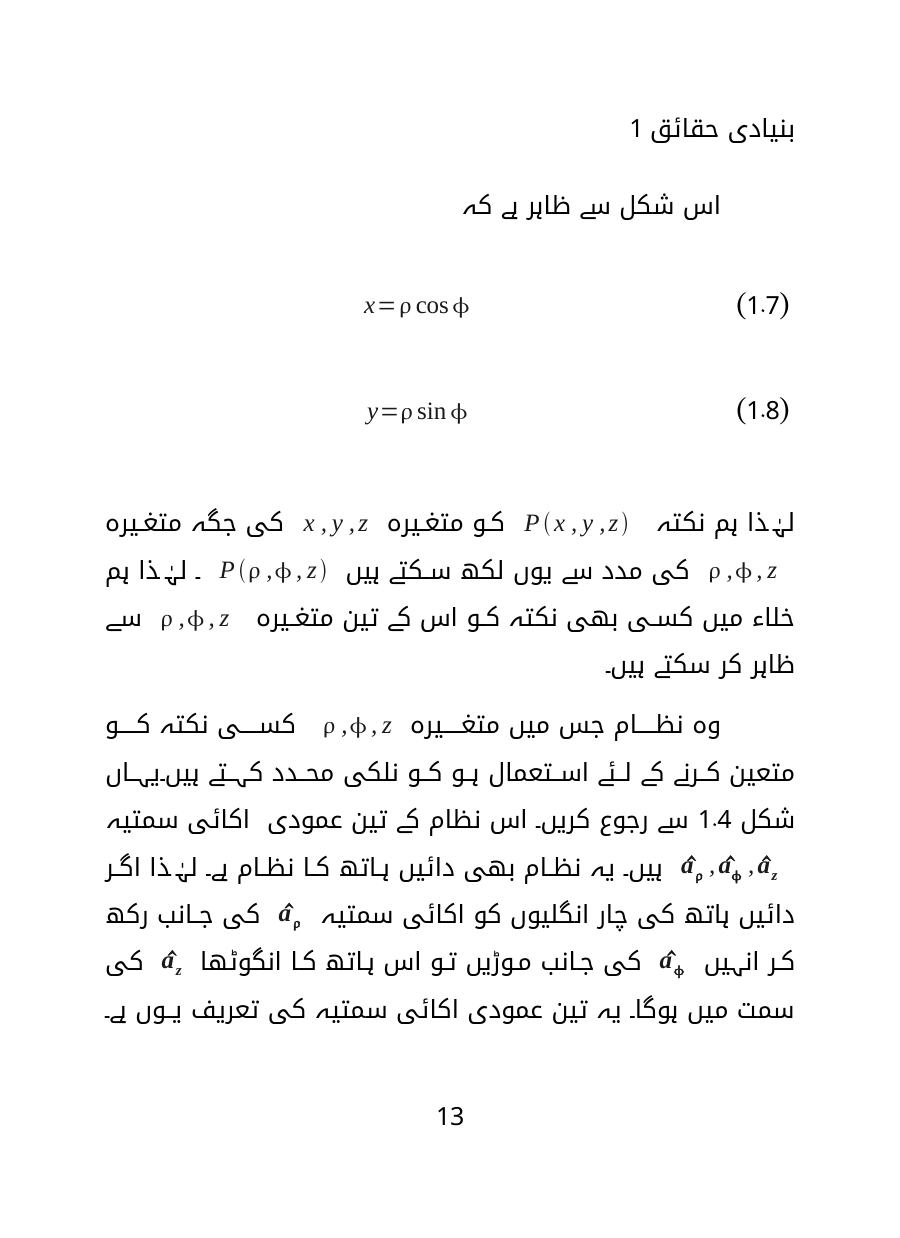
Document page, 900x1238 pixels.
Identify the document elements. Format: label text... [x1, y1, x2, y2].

text وہ نظام جس میں متغیرہ کسی نکتہ کو متعین کرنے کے لئے استعمال ہو کو نلکی محدد کہتے ہیں۔یہاں شکل 1.4 سے رجوع کریں۔ اس نظام کے تین عمودی اکائی سمتیہ ہیں۔ یہ نظام بھی دائیں ہاتھ کا نظام ہے۔ لہٰذا اگر دائیں ہاتھ کی چار انگلیوں کو اکائی سمتیہکی جانب رکھ کر انہیںکی جانب موڑیں تو اس ہاتھ کا انگوٹھاکی سمت میں ہوگا۔ یہ تین عمودی اکائی سمتیہ کی تعریف یوں ہے۔سطح میں محددسے زاویہکی جانب اگر اکائی سمتیہ بنائی جائے تو یہ اکائی سمتیہہو گی۔ اگر اسی سطح پر اکائی سمتیہکی عمودی سمت میں ایک اکائی سمتیہ بنائی جائے تو یہ اکائی سمتیہہو گی۔ چونکہ ایسے دو آپس میں اُلٹ سمتوں میں سمتیہ بنائی جا سکتی ہیں لہٰذا یہ ضروری ہے کہ آپ صحیح سمت جان سکیں۔ یہ شکل میں دکھایا گیا ہے۔ اکائی سمتیہوہی اکائی سمتیہ ہے جو کارتیسی محدد نظام میں تھی۔ یہاں یہ واضع رہے کہ اس نلکی محدد کے نظام میںاور کی سمتیں ہر نکتہ پر مختلف ہیں۔ یہ شکل میں دکھایا گیا ہے۔ [105, 702, 795, 1033]
text لہٰذا ہم نکتہ کو متغیرہکی جگہ متغیرہکی مدد سے یوں لکھ سکتے ہیں۔ لہٰذا ہم خلاء میں کسی بھی نکتہ کو اس کے تین متغیرہ سے ظاہر کر سکتے ہیں۔ [105, 500, 795, 689]
table_header [105, 382, 718, 453]
table_header (1.7) [718, 276, 795, 348]
table_header (1.8) [718, 382, 795, 453]
text اس شکل سے ظاہر ہے کہ [105, 182, 795, 230]
table_header [105, 276, 718, 348]
